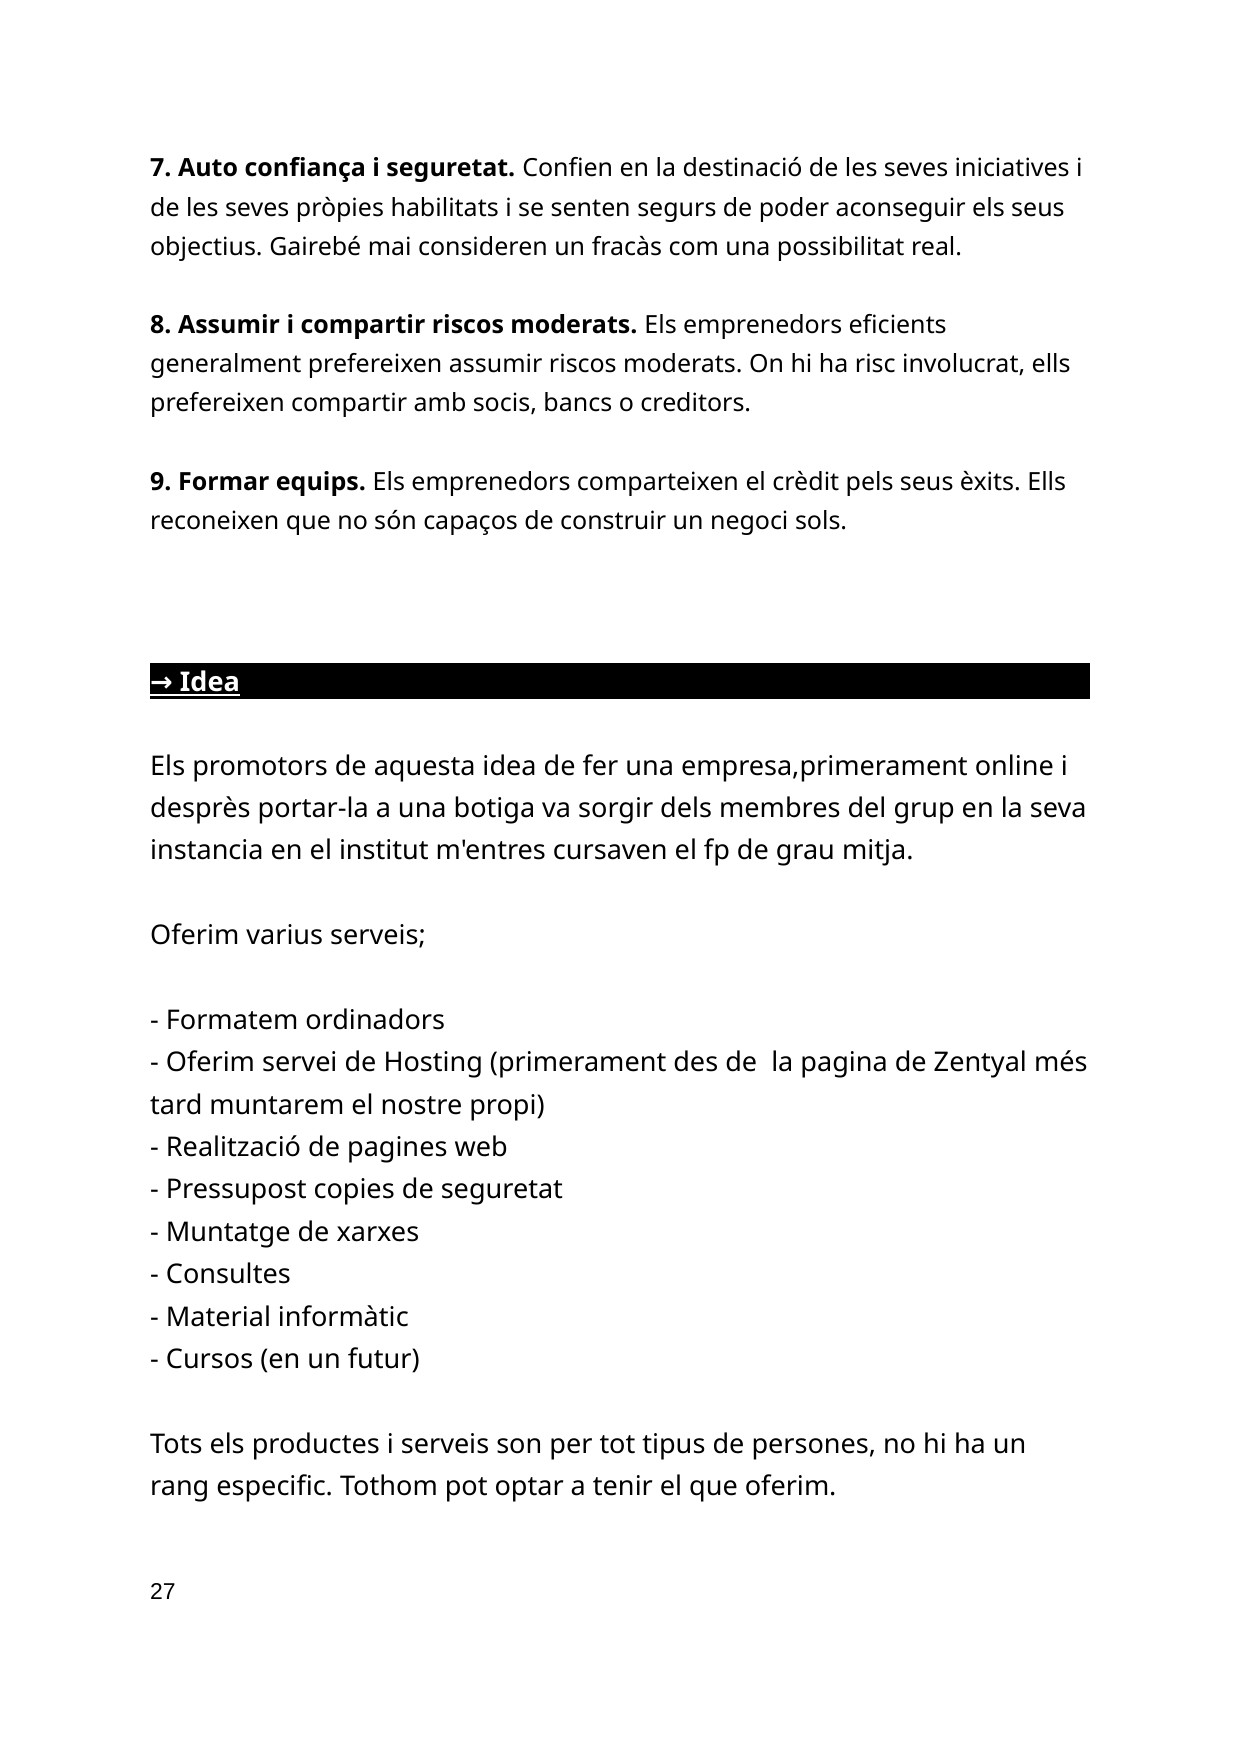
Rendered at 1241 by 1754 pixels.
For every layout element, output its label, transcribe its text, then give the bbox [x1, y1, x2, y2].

text 7. Auto confiança i seguretat. Confien en la destinació de les seves iniciatives i de les seves pròpies habilitats i se senten segurs de poder aconseguir els seus objectius. Gairebé mai consideren un fracàs com una possibilitat real. [150, 150, 1090, 262]
text 8. Assumir i compartir riscos moderats. Els emprenedors eficients generalment prefereixen assumir riscos moderats. On hi ha risc involucrat, ells prefereixen compartir amb socis, bancs o creditors. [150, 307, 1090, 419]
text → Idea [150, 663, 1090, 699]
text - Oferim servei de Hosting (primerament des de la pagina de Zentyal més tard muntarem el nostre propi) [150, 1043, 1090, 1122]
text - Material informàtic [150, 1297, 1090, 1334]
text Tots els productes i serveis son per tot tipus de persones, no hi ha un rang especific. Tothom pot optar a tenir el que oferim. [150, 1424, 1090, 1504]
text Oferim varius serveis; [150, 916, 1090, 952]
text - Realització de pagines web [150, 1128, 1090, 1164]
text - Formatem ordinadors [150, 1000, 1090, 1037]
text 9. Formar equips. Els emprenedors comparteixen el crèdit pels seus èxits. Ells reconeixen que no són capaços de construir un negoci sols. [150, 463, 1090, 537]
text - Consultes [150, 1255, 1090, 1292]
text Els promotors de aquesta idea de fer una empresa,primerament online i desprès portar-la a una botiga va sorgir dels membres del grup en la seva instancia en el institut m'entres cursaven el fp de grau mitja. [150, 746, 1090, 868]
text - Cursos (en un futur) [150, 1339, 1090, 1376]
text - Muntatge de xarxes [150, 1212, 1090, 1249]
text - Pressupost copies de seguretat [150, 1170, 1090, 1207]
